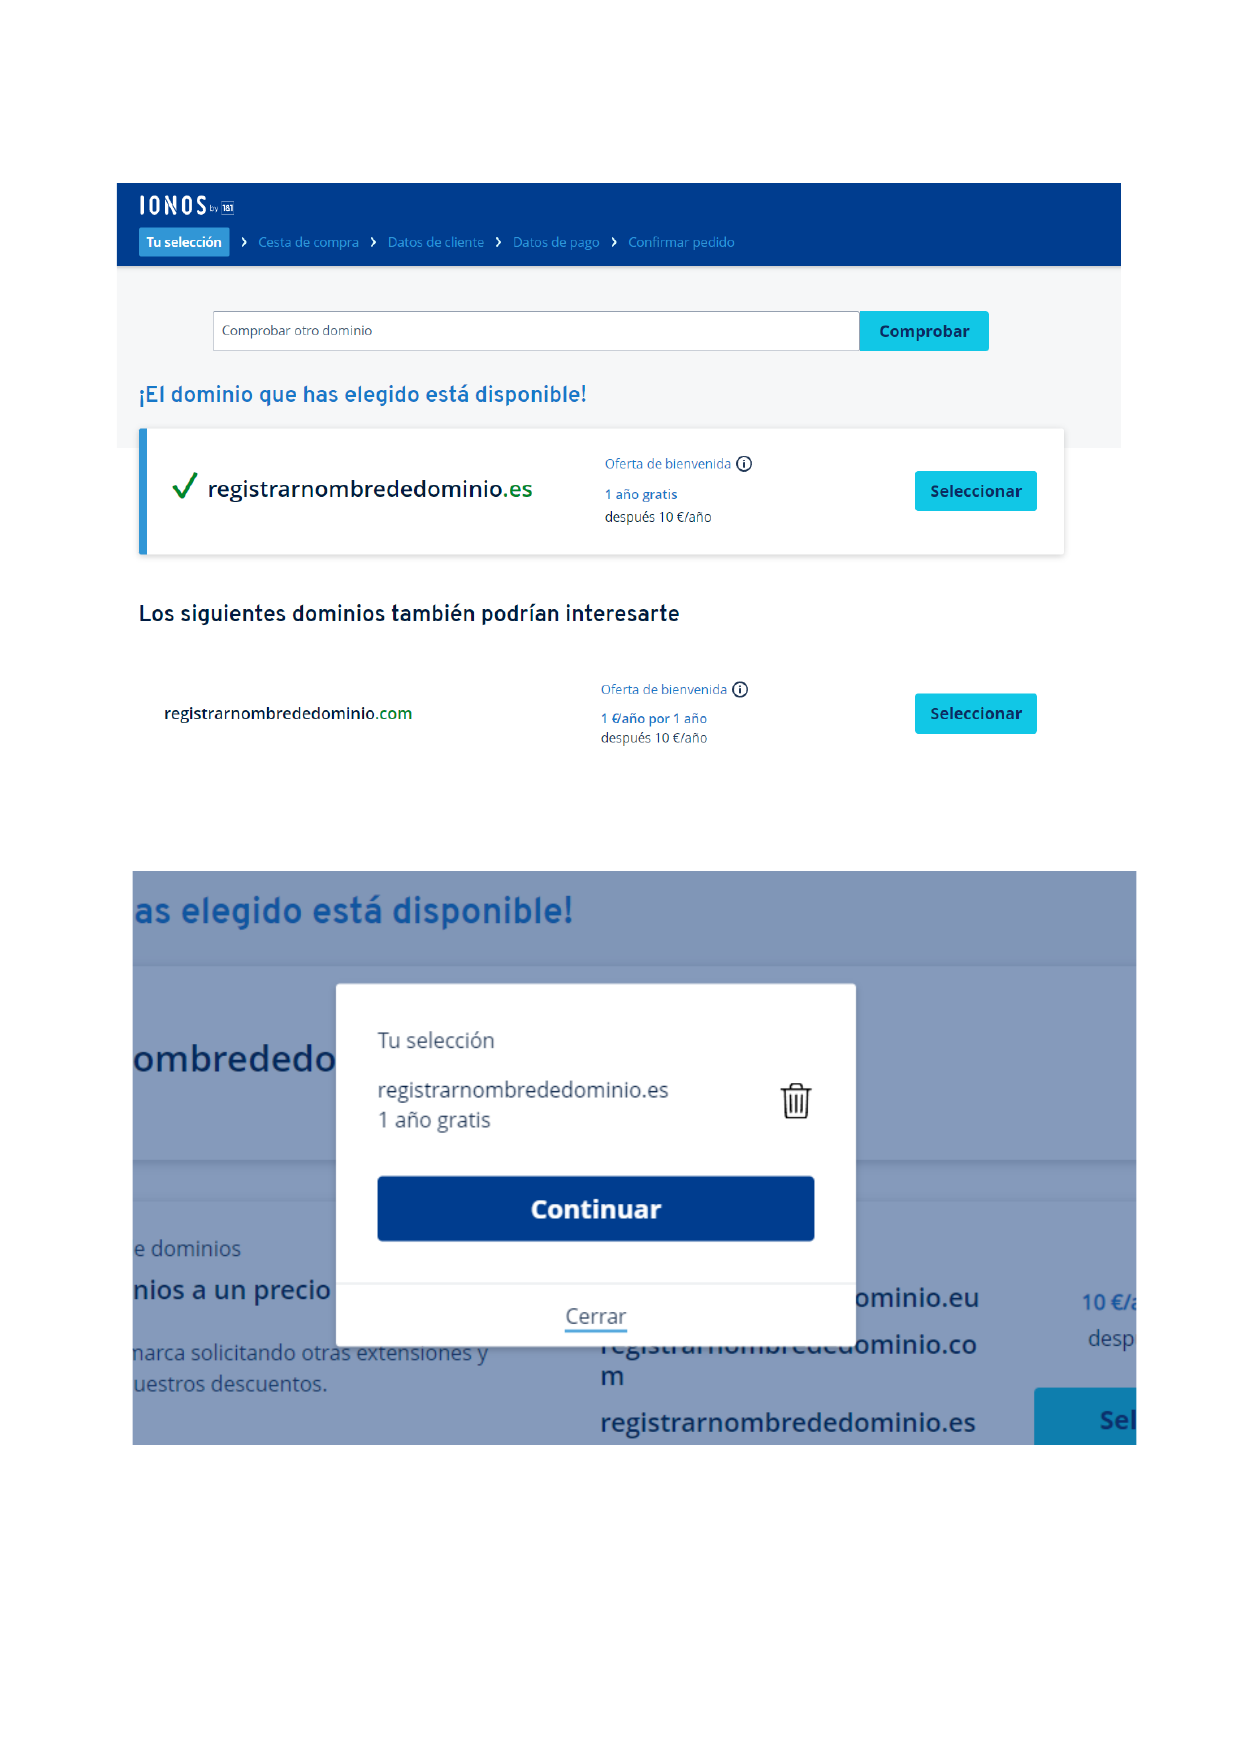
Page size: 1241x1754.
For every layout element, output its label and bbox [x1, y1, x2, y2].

picture [116, 183, 1121, 763]
picture [132, 871, 1137, 1445]
